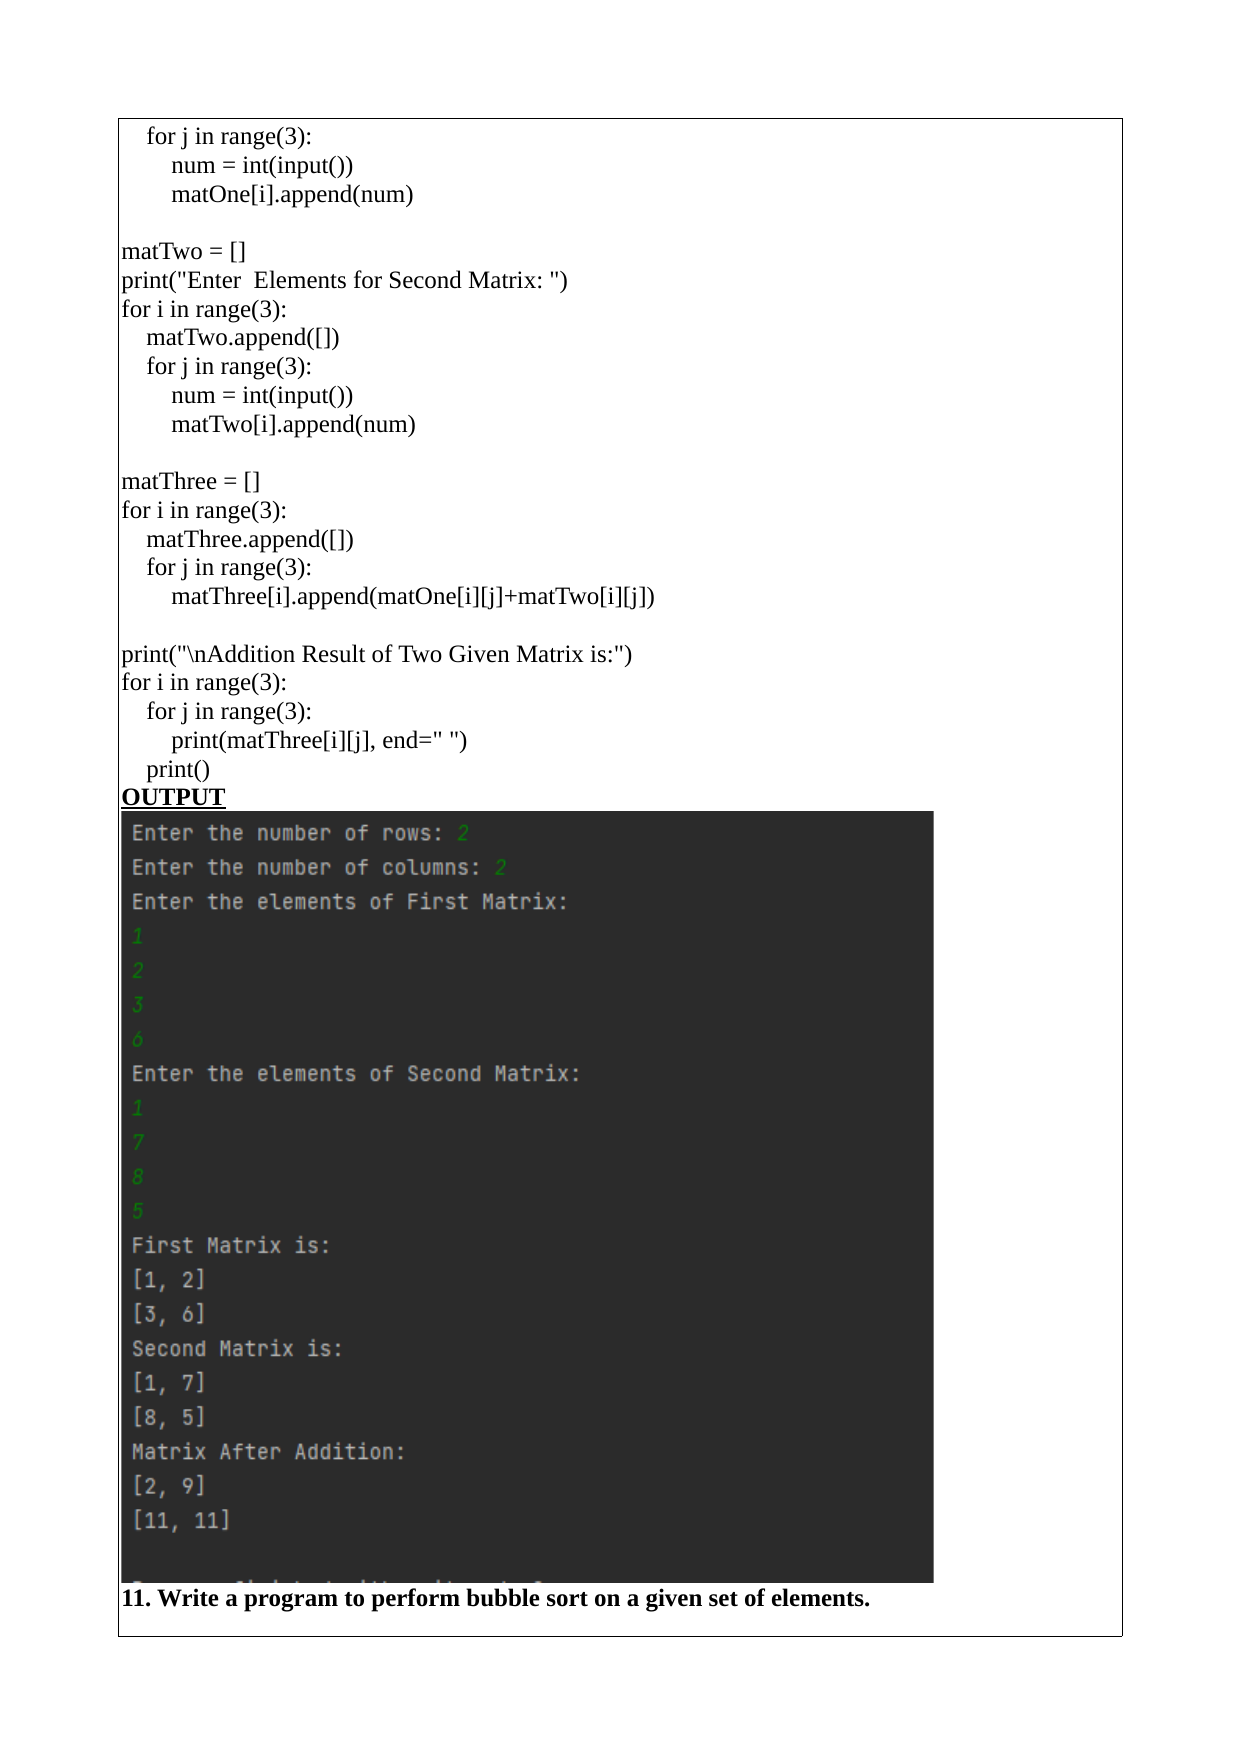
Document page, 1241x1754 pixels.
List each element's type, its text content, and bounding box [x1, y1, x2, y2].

text num = int(input()) [121, 380, 1119, 409]
text print(matThree[i][j], end=" ") [121, 725, 1119, 754]
text 11. Write a program to perform bubble sort on a given set of elements. [121, 1583, 1119, 1612]
text for j in range(3): [121, 121, 1119, 150]
text matThree[i].append(matOne[i][j]+matTwo[i][j]) [121, 581, 1119, 610]
text matTwo = [] [121, 236, 1119, 265]
text matOne[i].append(num) [121, 179, 1119, 207]
text matThree = [] [121, 466, 1119, 495]
text for i in range(3): [121, 495, 1119, 524]
text num = int(input()) [121, 150, 1119, 179]
text for i in range(3): [121, 667, 1119, 696]
text print() [121, 754, 1119, 782]
text for j in range(3): [121, 552, 1119, 581]
text matTwo.append([]) [121, 322, 1119, 351]
text OUTPUT [121, 782, 1119, 811]
text for j in range(3): [121, 696, 1119, 725]
text print("\nAddition Result of Two Given Matrix is:") [121, 639, 1119, 667]
text print("Enter Elements for Second Matrix: ") [121, 265, 1119, 294]
text for j in range(3): [121, 351, 1119, 380]
text for i in range(3): [121, 294, 1119, 322]
text matTwo[i].append(num) [121, 409, 1119, 437]
picture [121, 811, 934, 1583]
text matThree.append([]) [121, 524, 1119, 552]
